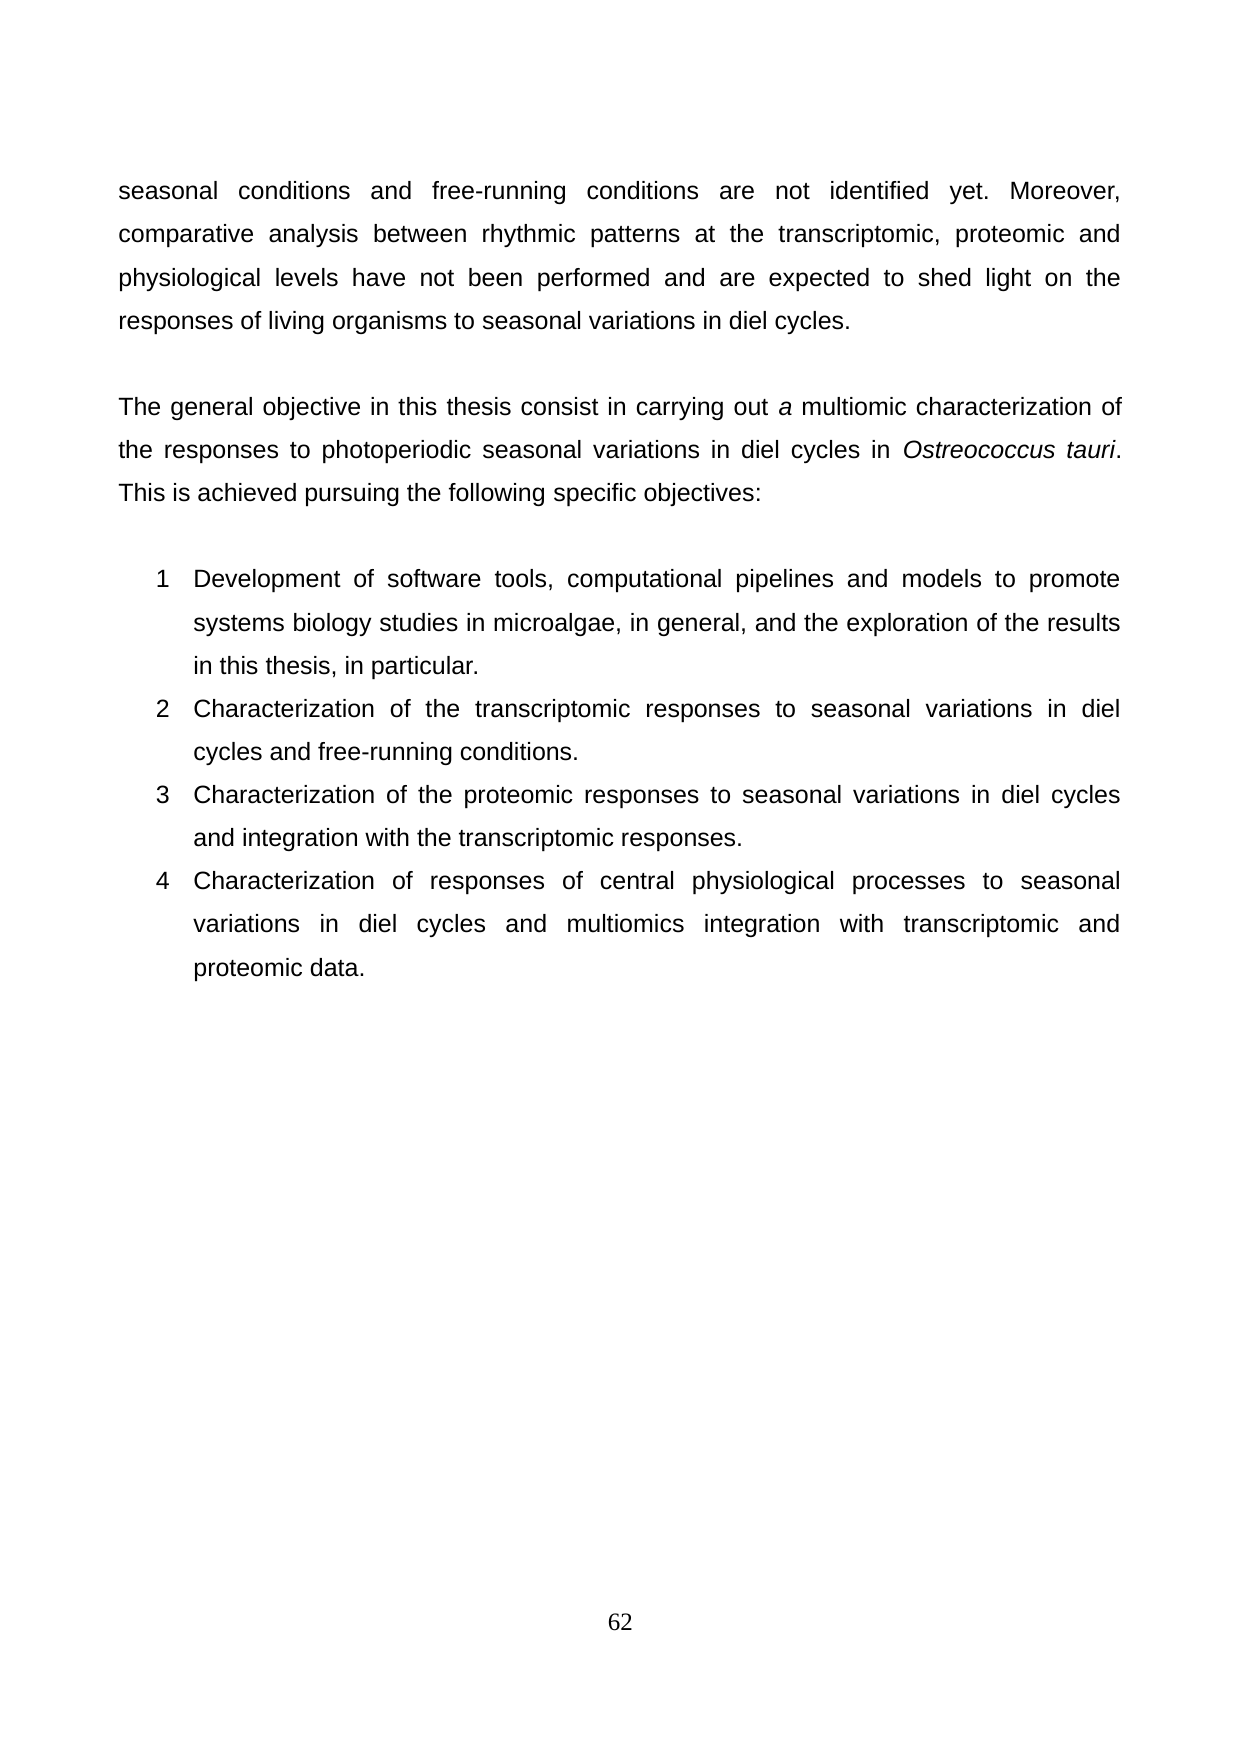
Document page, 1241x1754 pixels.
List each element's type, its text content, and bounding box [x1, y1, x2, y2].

list Development of software tools, computational pipelines and models to promote systems biology studies in microalgae, in general, and the exploration of the results in this thesis, in particular. [156, 564, 1122, 679]
list Characterization of responses of central physiological processes to seasonal variations in diel cycles and multiomics integration with transcriptomic and proteomic data. [156, 866, 1122, 981]
list Characterization of the transcriptomic responses to seasonal variations in diel cycles and free-running conditions. [156, 694, 1122, 766]
text seasonal conditions and free-running conditions are not identified yet. Moreover, comparative analysis between rhythmic patterns at the transcriptomic, proteomic and physiological levels have not been performed and are expected to shed light on the responses of living organisms to seasonal variations in diel cycles. [118, 176, 1122, 334]
list Characterization of the proteomic responses to seasonal variations in diel cycles and integration with the transcriptomic responses. [156, 780, 1122, 852]
text The general objective in this thesis consist in carrying out a multiomic characterization of the responses to photoperiodic seasonal variations in diel cycles in Ostreococcus tauri. This is achieved pursuing the following specific objectives: [118, 392, 1122, 550]
